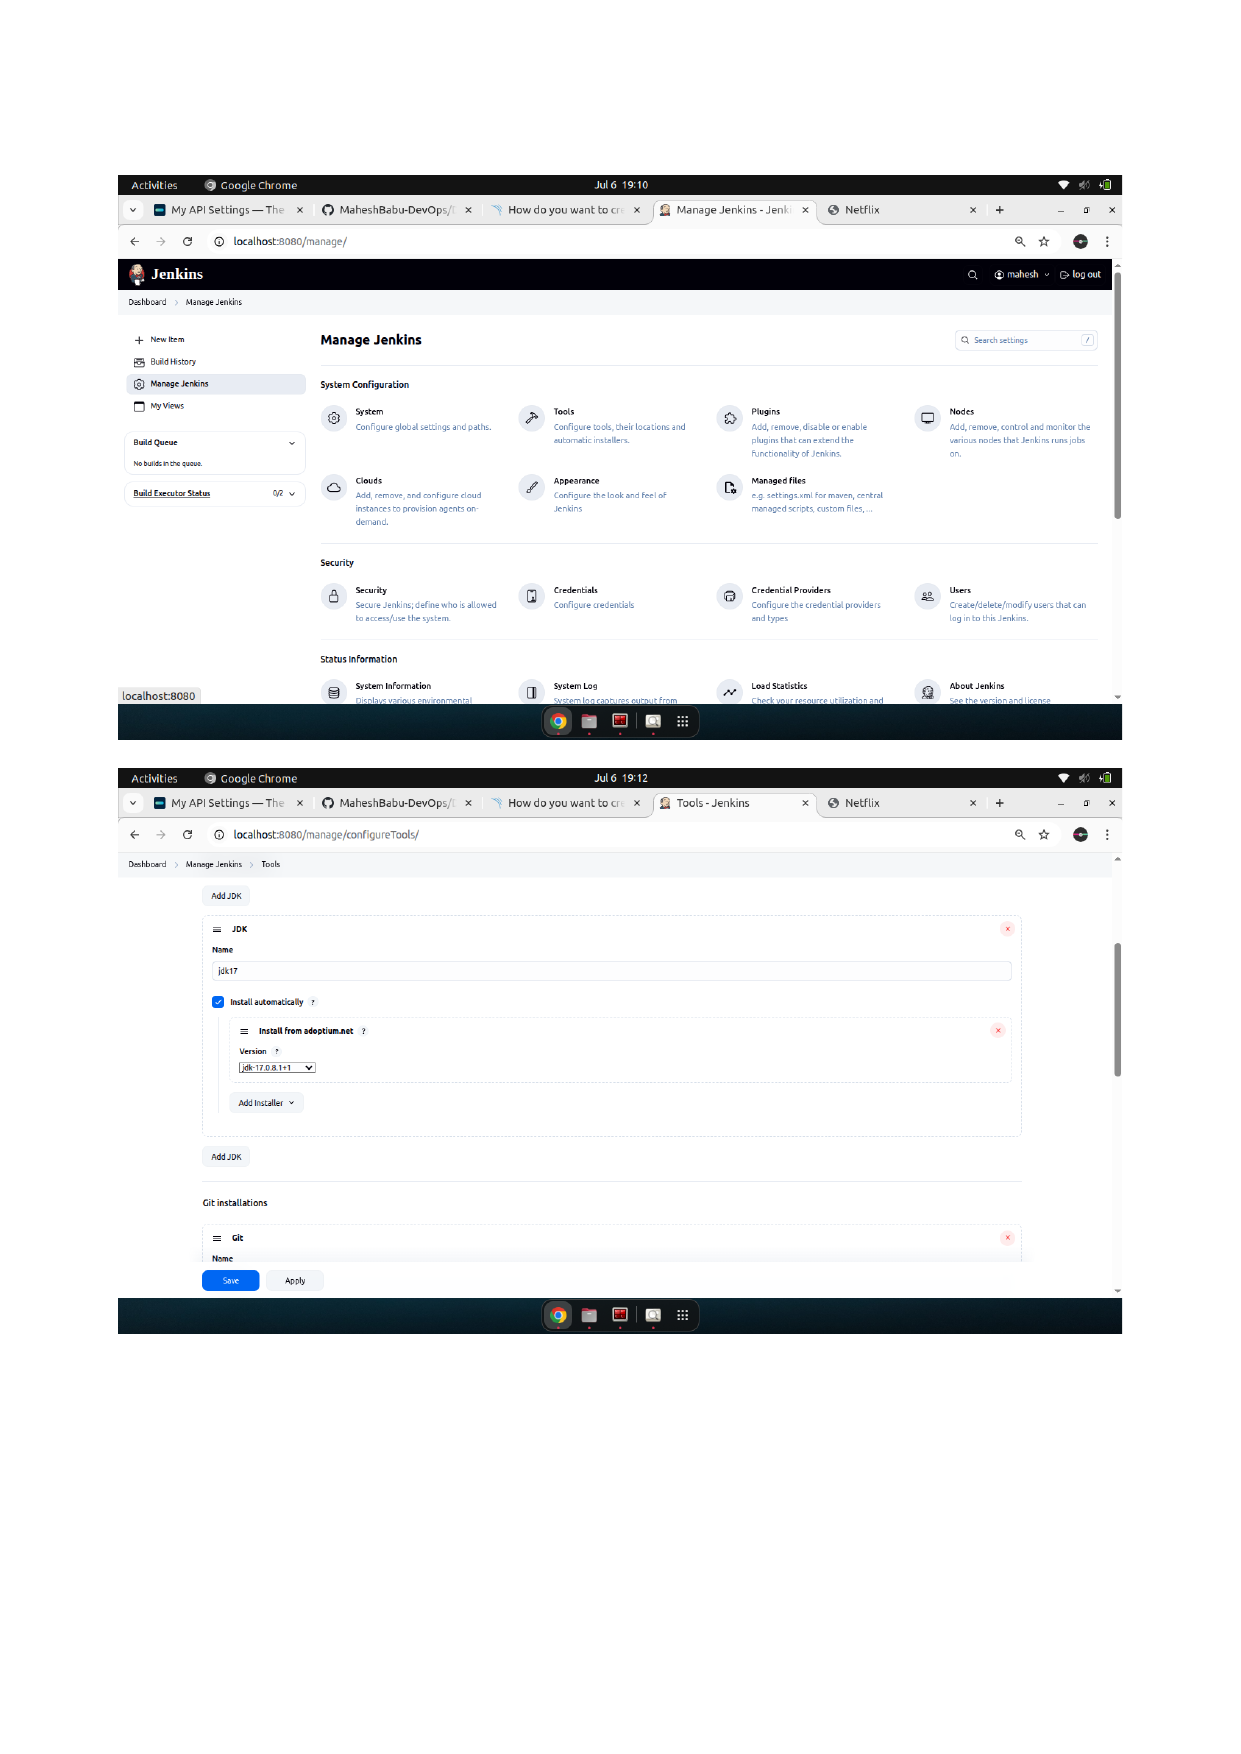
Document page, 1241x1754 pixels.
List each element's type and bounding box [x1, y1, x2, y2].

picture [118, 175, 1123, 740]
picture [118, 768, 1123, 1334]
